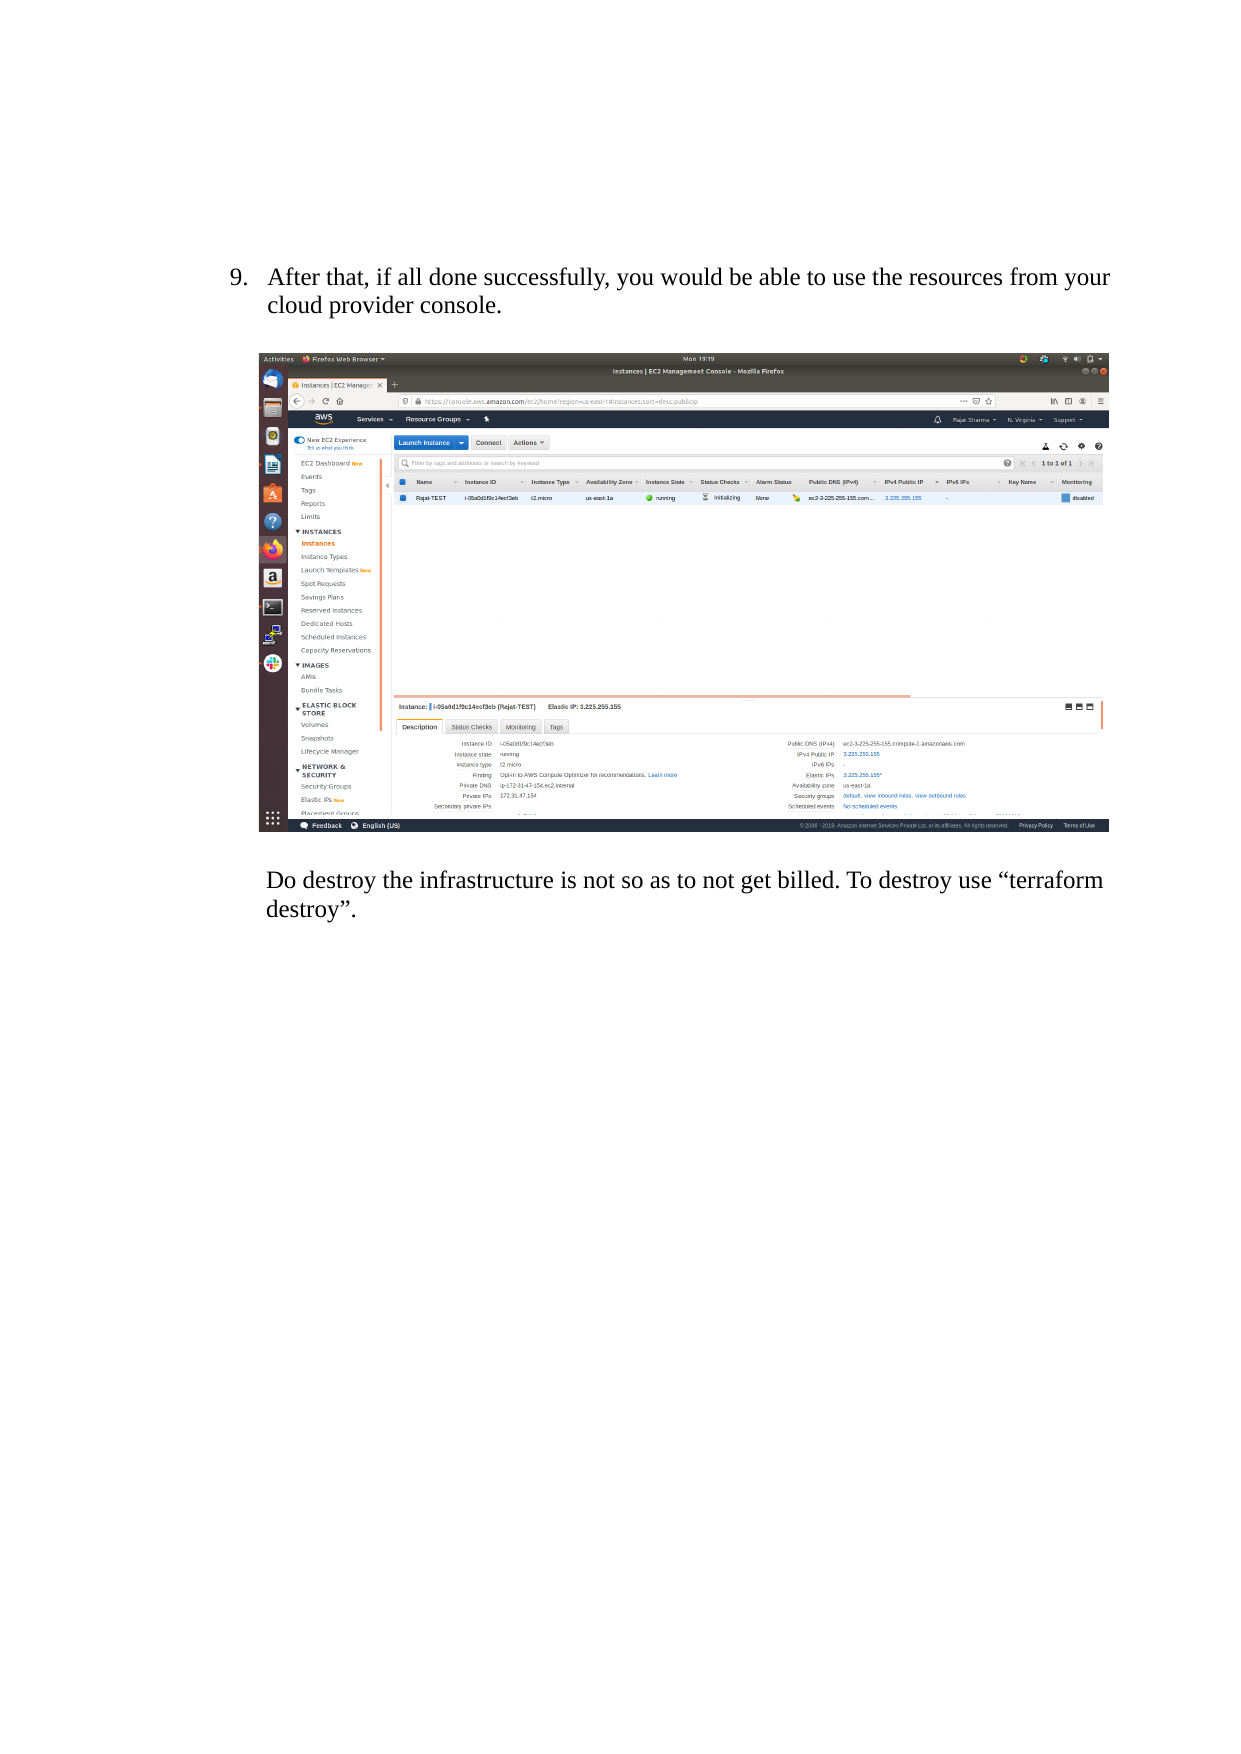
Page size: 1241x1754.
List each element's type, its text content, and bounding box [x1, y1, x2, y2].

text Do destroy the infrastructure is not so as to not get billed. To destroy use “terraform destroy”. [118, 866, 1122, 923]
list After that, if all done successfully, you would be able to use the resources from your cloud provider console. [229, 262, 1122, 319]
picture [258, 353, 1109, 832]
